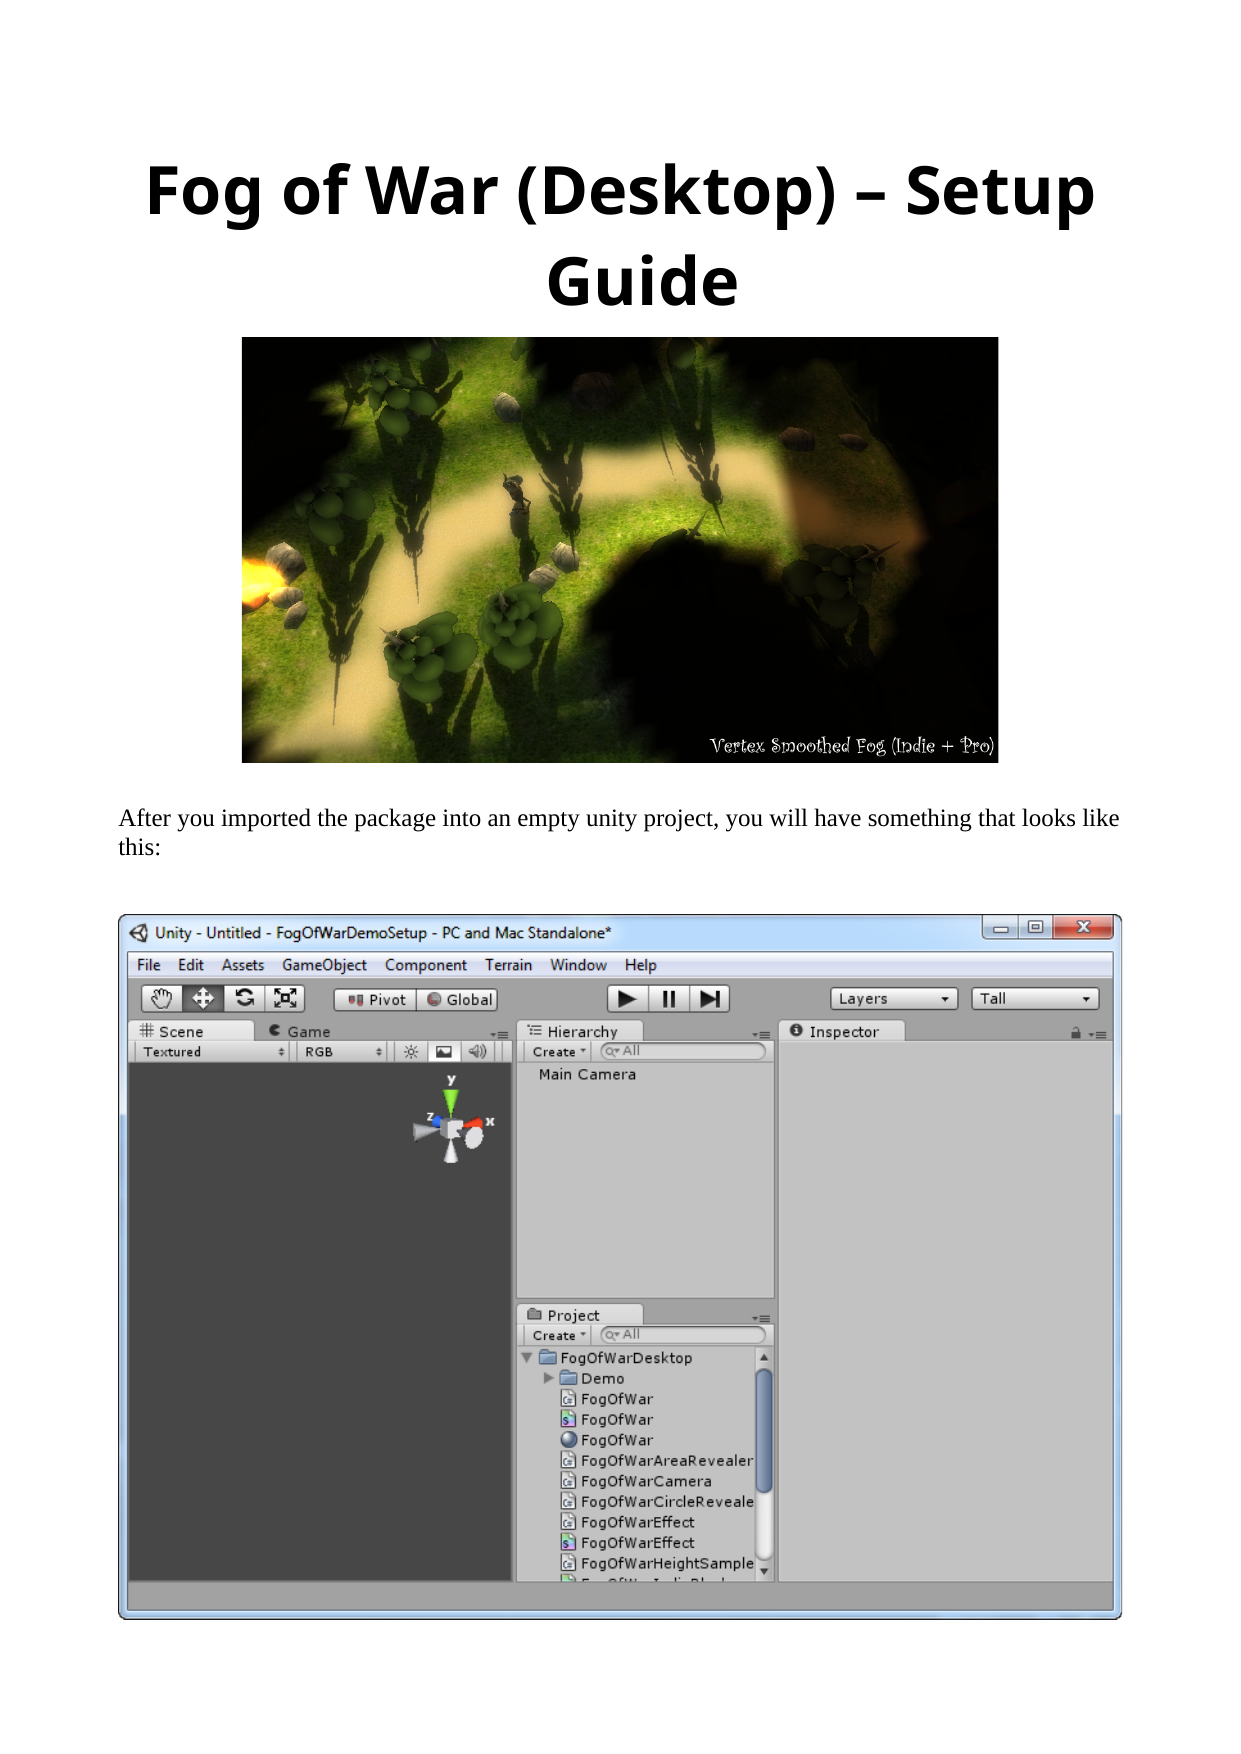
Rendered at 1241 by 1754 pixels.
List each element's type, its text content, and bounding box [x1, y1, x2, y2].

text After you imported the package into an empty unity project, you will have something that looks like this: [118, 803, 1122, 861]
picture [118, 914, 1123, 1620]
subtitle Fog of War (Desktop) – Setup Guide [118, 143, 1122, 325]
picture [241, 337, 999, 763]
